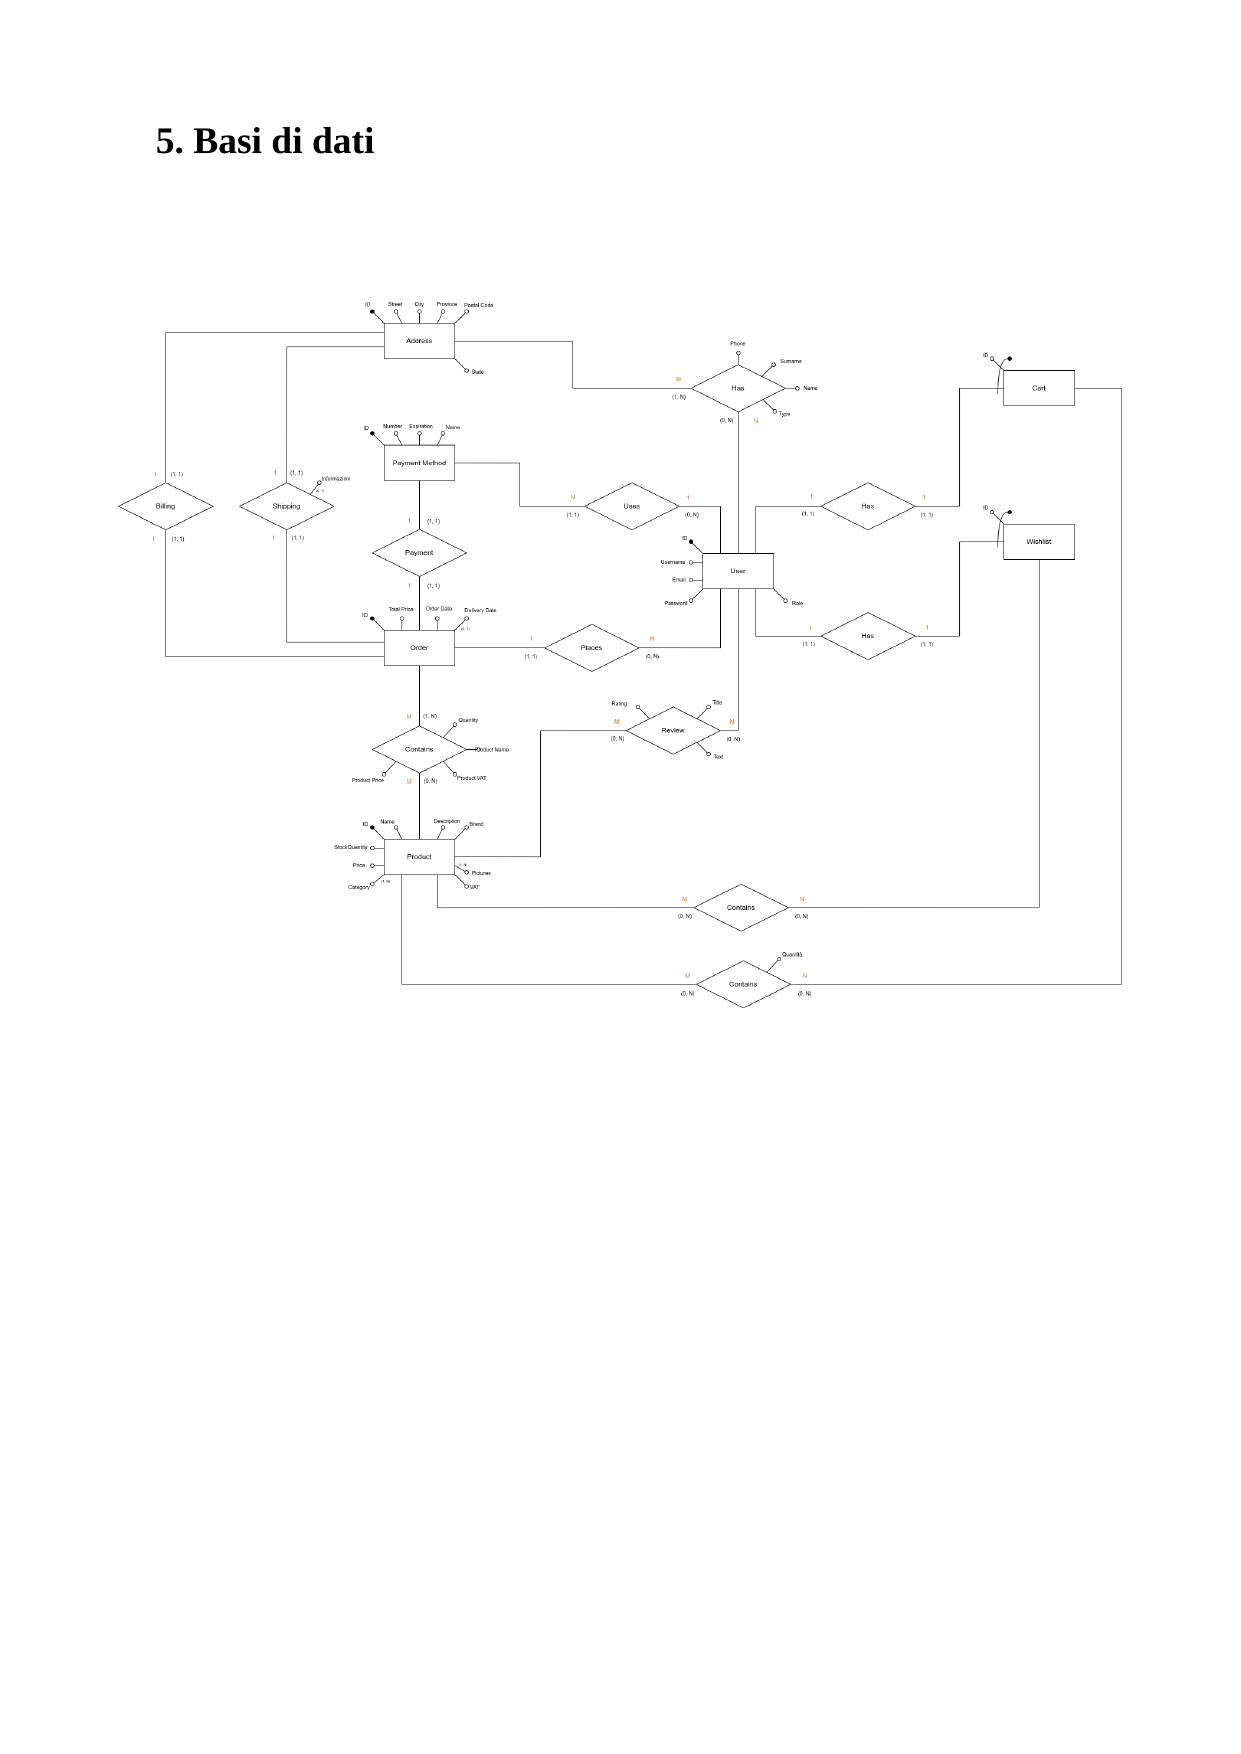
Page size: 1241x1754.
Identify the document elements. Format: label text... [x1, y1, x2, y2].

list Basi di dati [156, 118, 1122, 161]
picture [118, 295, 1123, 1008]
